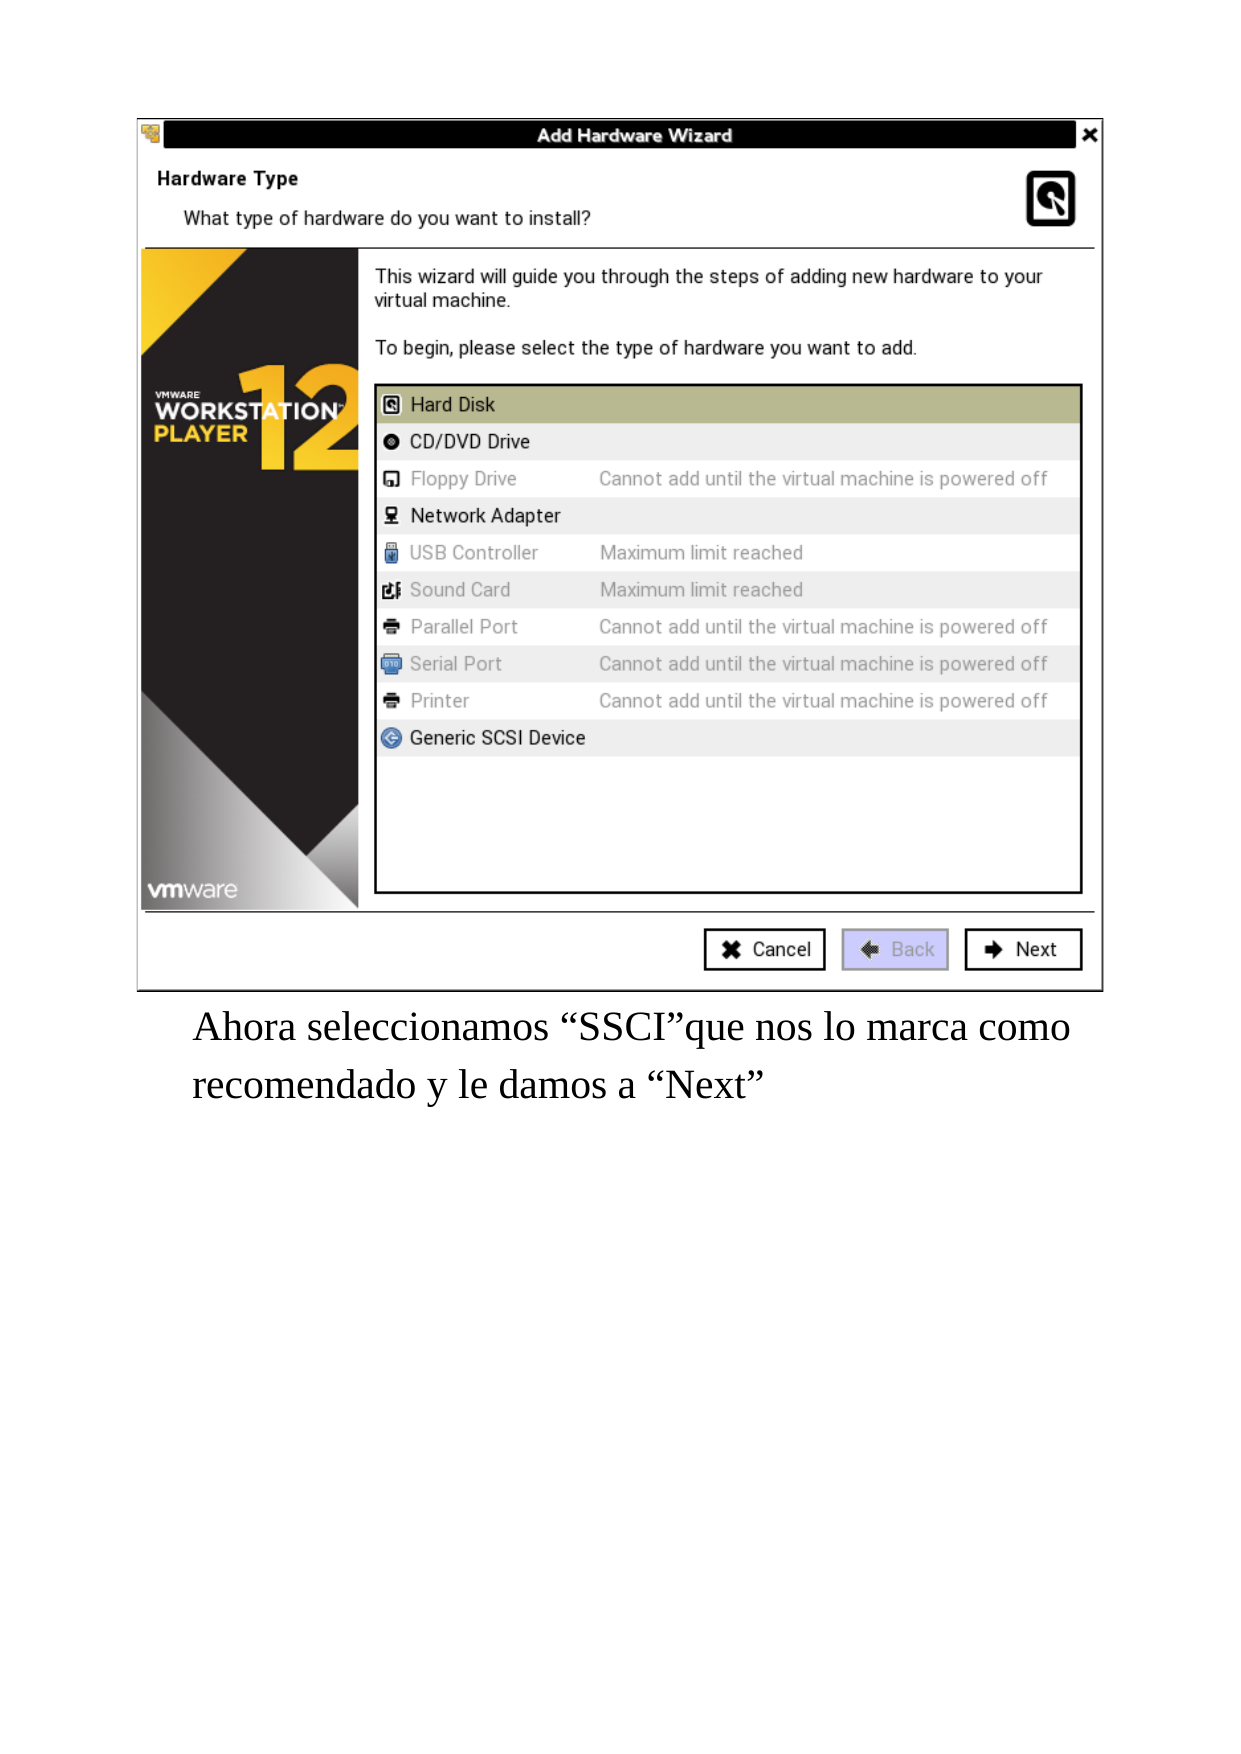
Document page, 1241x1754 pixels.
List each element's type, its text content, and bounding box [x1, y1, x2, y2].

picture [136, 118, 1104, 992]
text Ahora seleccionamos “SSCI”que nos lo marca como recomendado y le damos a “Next” [118, 870, 1122, 1107]
